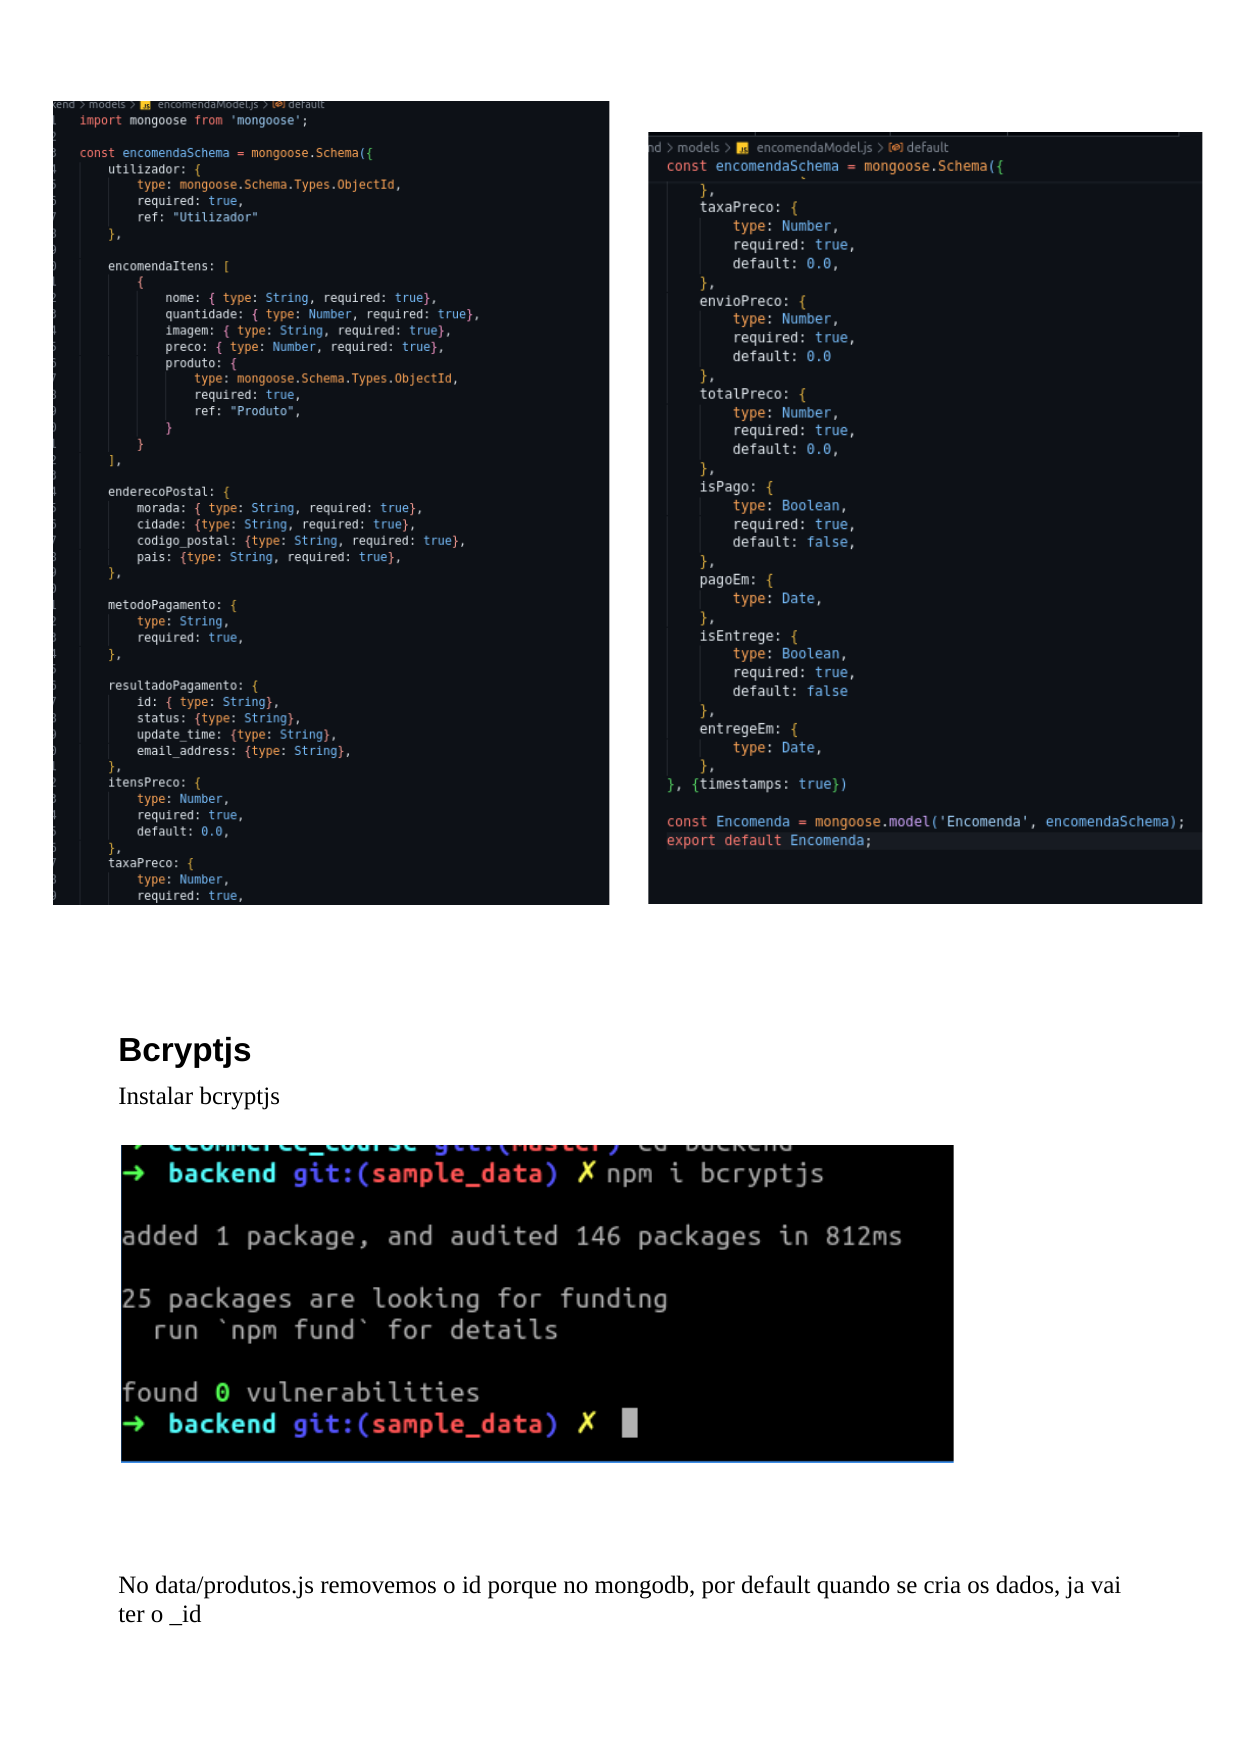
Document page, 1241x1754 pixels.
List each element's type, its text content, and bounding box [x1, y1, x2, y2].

picture [648, 132, 1203, 904]
picture [53, 101, 610, 905]
picture [121, 1145, 954, 1463]
text Instalar bcryptjs [118, 1081, 1122, 1110]
text No data/produtos.js removemos o id porque no mongodb, por default quando se cria os dados, ja vai ter o _id [118, 1570, 1122, 1627]
subtitle Bcryptjs [118, 1030, 1122, 1069]
